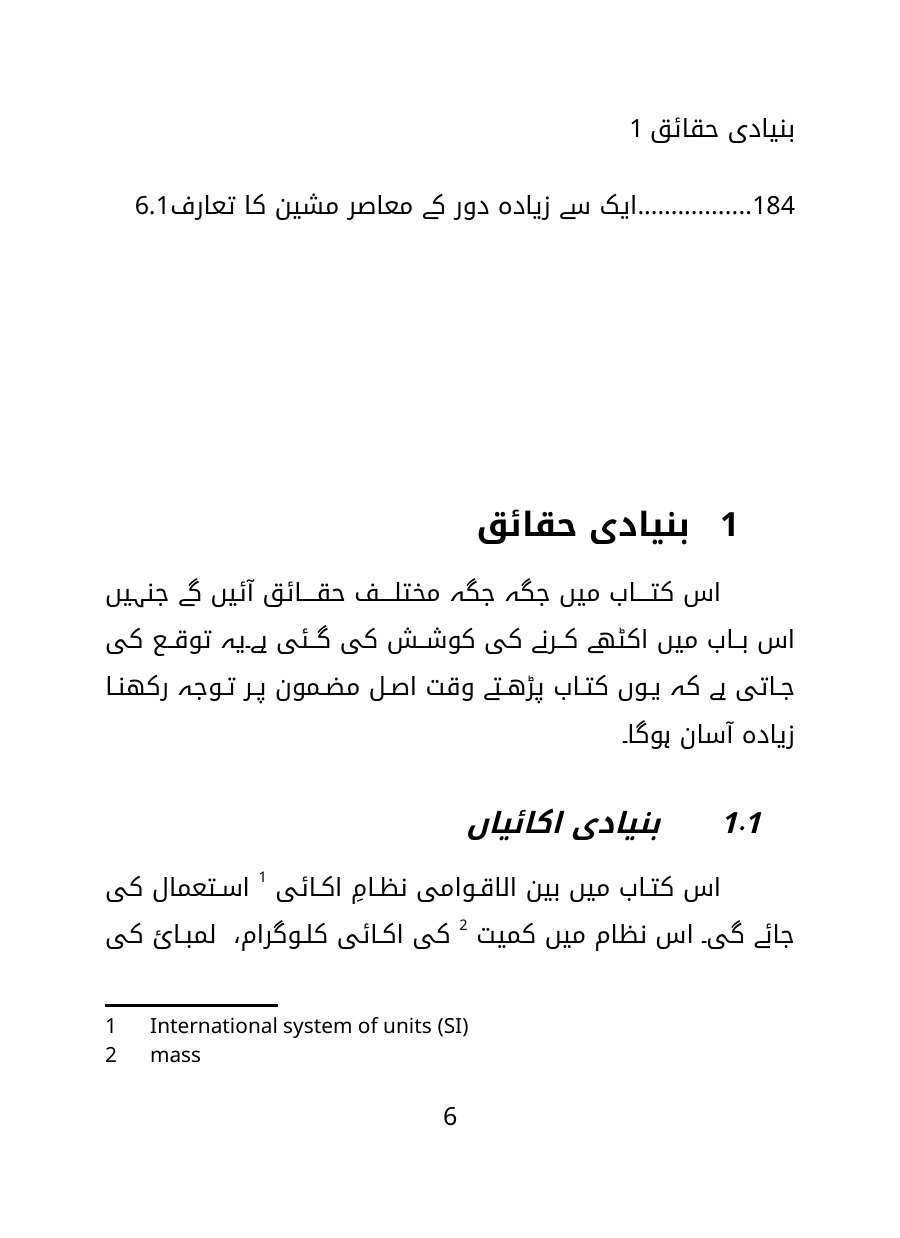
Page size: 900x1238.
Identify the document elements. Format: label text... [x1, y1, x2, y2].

text 6.1ایک سے زیادہ دور کے معاصر مشین کا تعارف 184 [134, 182, 795, 230]
subtitle بنیادی حقائق [105, 493, 720, 556]
text International system of units (SI) [105, 1012, 795, 1040]
text اس کتاب میں جگہ جگہ مختلف حقائق آئیں گے جنہیں اس باب میں اکٹھے کرنے کی کوشش کی گئی ہے۔یہ توقع کی جاتی ہے کہ یوں کتاب پڑھتے وقت اصل مضمون پر توجہ رکھنا زیادہ آسان ہوگا۔ [105, 569, 795, 758]
text mass [105, 1040, 795, 1068]
text اس کتاب میں بین الاقوامی نظامِ اکائی استعمال کی جائے گی۔ اس نظام میں کمیت کی اکائی کلوگرام، لمبائ کی اکائی میٹر اور وقت کی اکائی سیکنڈ ہے۔ [105, 864, 795, 959]
subtitle بنیادی اکائیاں [105, 796, 720, 851]
